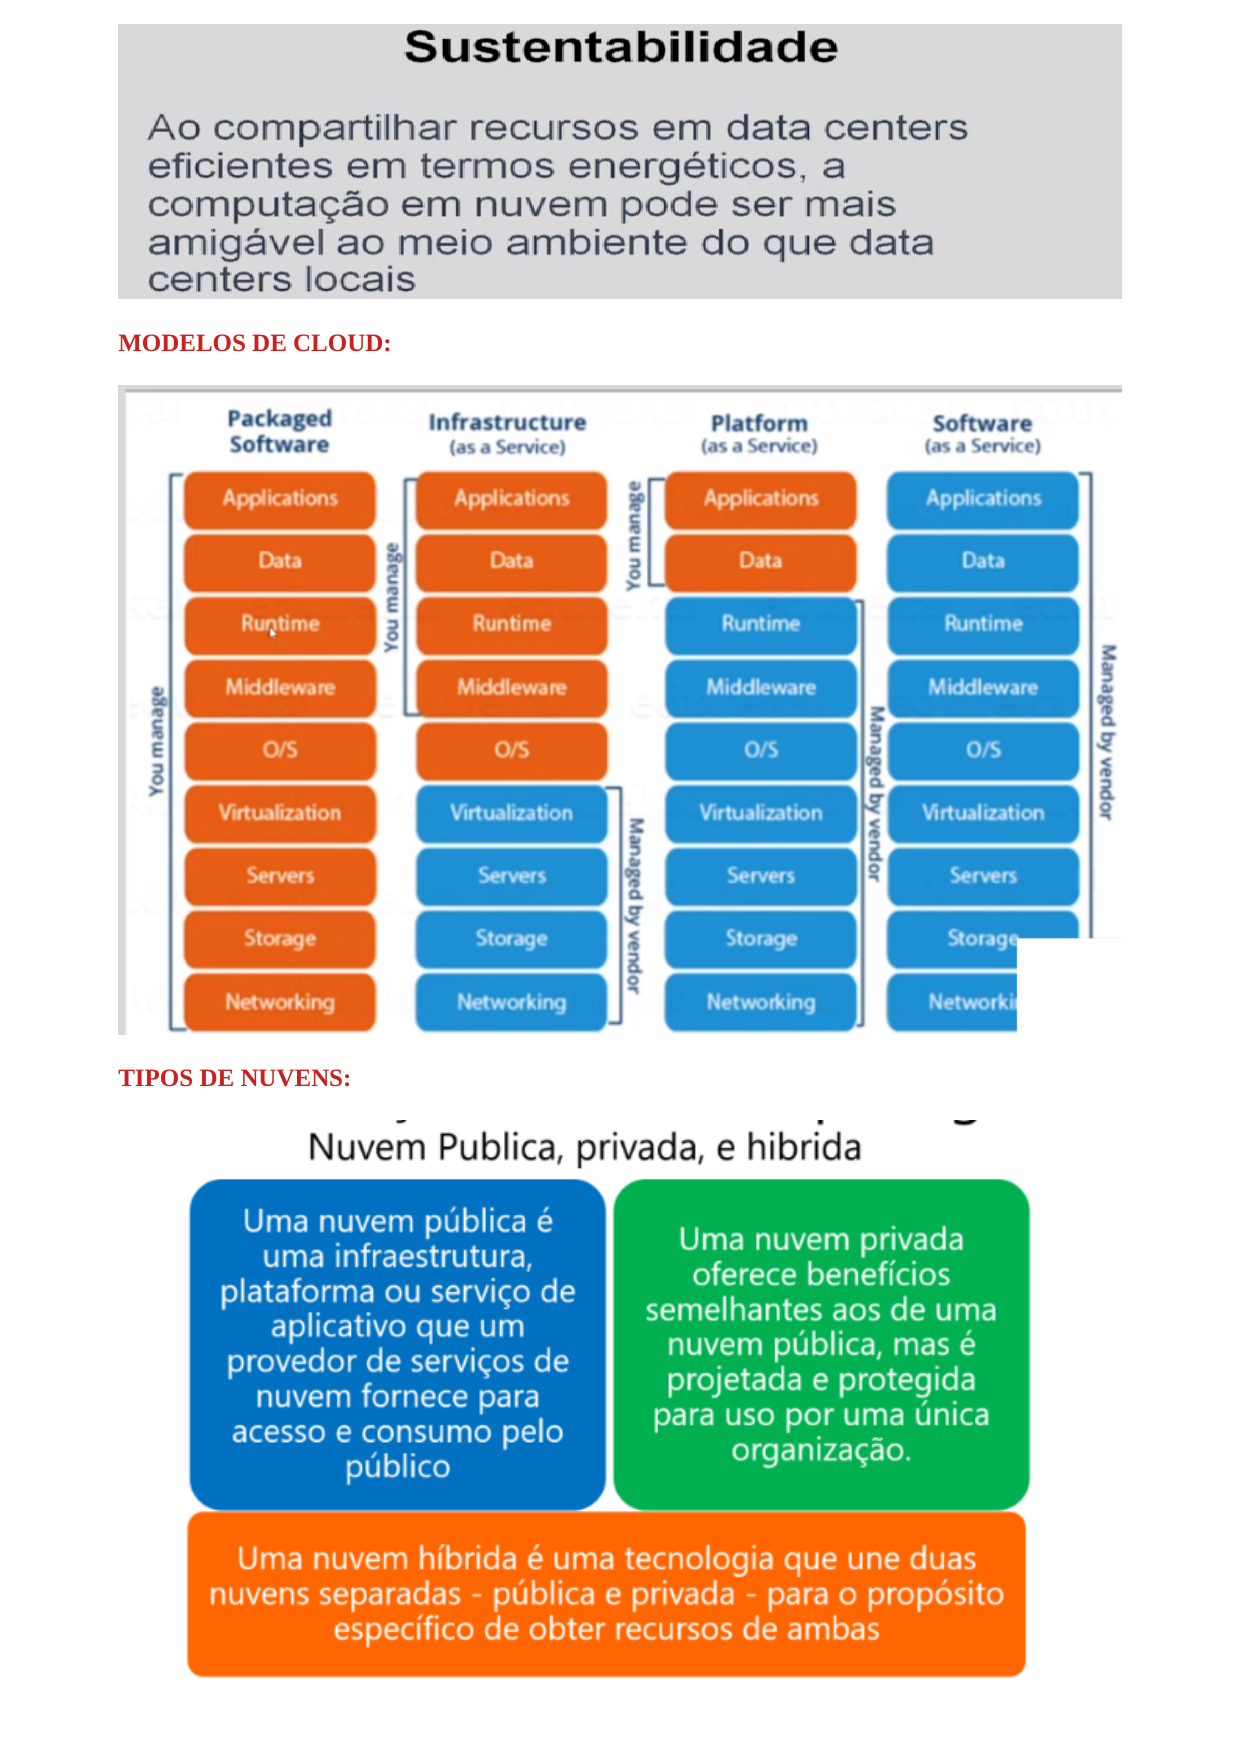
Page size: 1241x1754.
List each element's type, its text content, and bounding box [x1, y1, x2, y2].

picture [118, 24, 1123, 299]
picture [181, 1120, 1060, 1687]
text TIPOS DE NUVENS: [118, 1063, 1122, 1092]
picture [118, 385, 1123, 1035]
text MODELOS DE CLOUD: [118, 328, 1122, 356]
